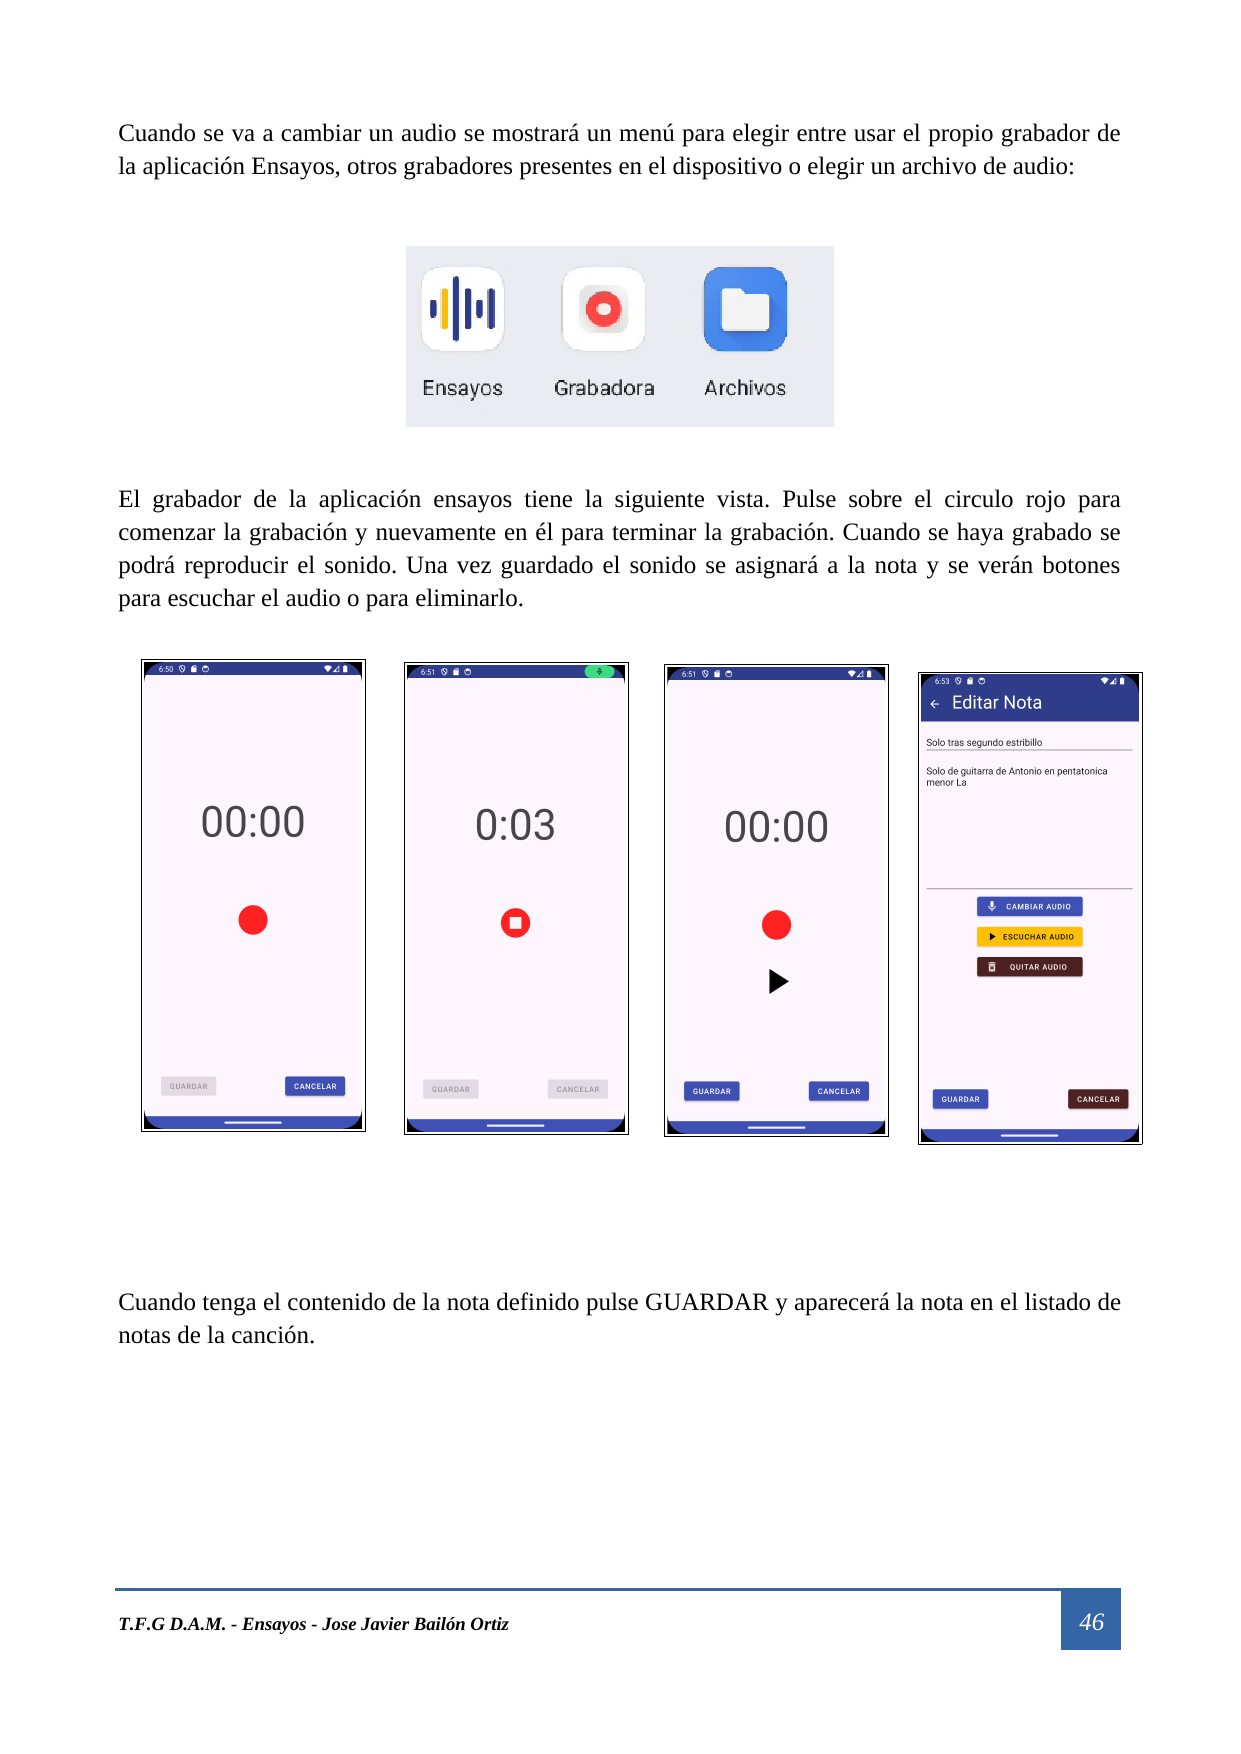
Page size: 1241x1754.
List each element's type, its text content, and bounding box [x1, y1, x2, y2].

text El grabador de la aplicación ensayos tiene la siguiente vista. Pulse sobre el circulo rojo para comenzar la grabación y nuevamente en él para terminar la grabación. Cuando se haya grabado se podrá reproducir el sonido. Una vez guardado el sonido se asignará a la nota y se verán botones para escuchar el audio o para eliminarlo. [118, 484, 1122, 612]
text Cuando tenga el contenido de la nota definido pulse GUARDAR y aparecerá la nota en el listado de notas de la canción. [118, 1287, 1122, 1349]
picture [405, 246, 835, 427]
text Cuando se va a cambiar un audio se mostrará un menú para elegir entre usar el propio grabador de la aplicación Ensayos, otros grabadores presentes en el dispositivo o elegir un archivo de audio: [118, 118, 1122, 180]
